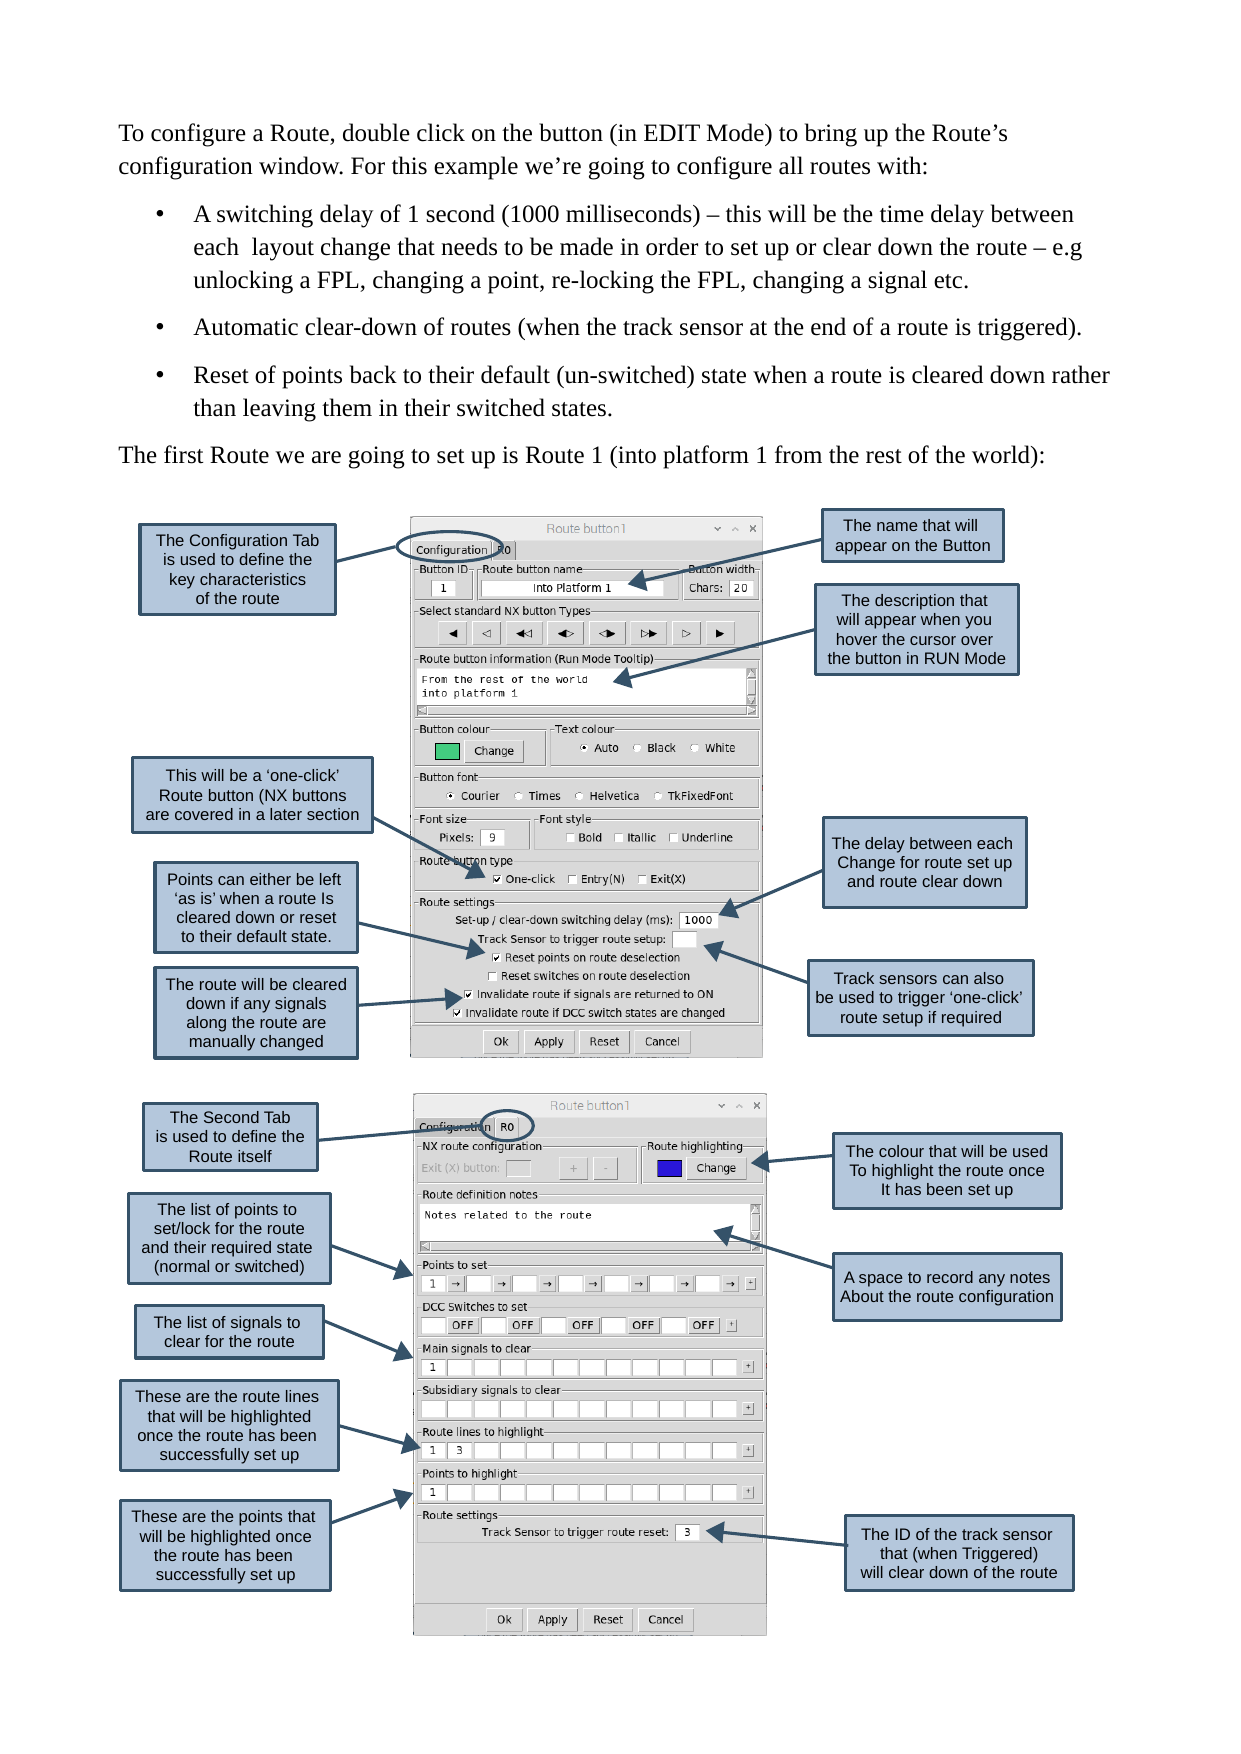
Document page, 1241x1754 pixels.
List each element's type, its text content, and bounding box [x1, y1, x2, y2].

text The first Route we are going to set up is Route 1 (into platform 1 from the rest of the world): [118, 441, 1122, 469]
picture [413, 1093, 767, 1636]
picture [410, 534, 500, 560]
list A switching delay of 1 second (1000 milliseconds) – this will be the time delay between each layout change that needs to be made in order to set up or clear down the route – e.g unlocking a FPL, changing a point, re-locking the FPL, changing a signal etc. [156, 199, 1122, 293]
list Automatic clear-down of routes (when the track sensor at the end of a route is triggered). [156, 312, 1122, 341]
text To configure a Route, double click on the button (in EDIT Mode) to bring up the Route’s configuration window. For this example we’re going to configure all routes with: [118, 118, 1122, 180]
list Reset of points back to their default (un-switched) state when a route is cleared down rather than leaving them in their switched states. [156, 360, 1122, 422]
picture [410, 516, 763, 1058]
picture [483, 1113, 531, 1139]
